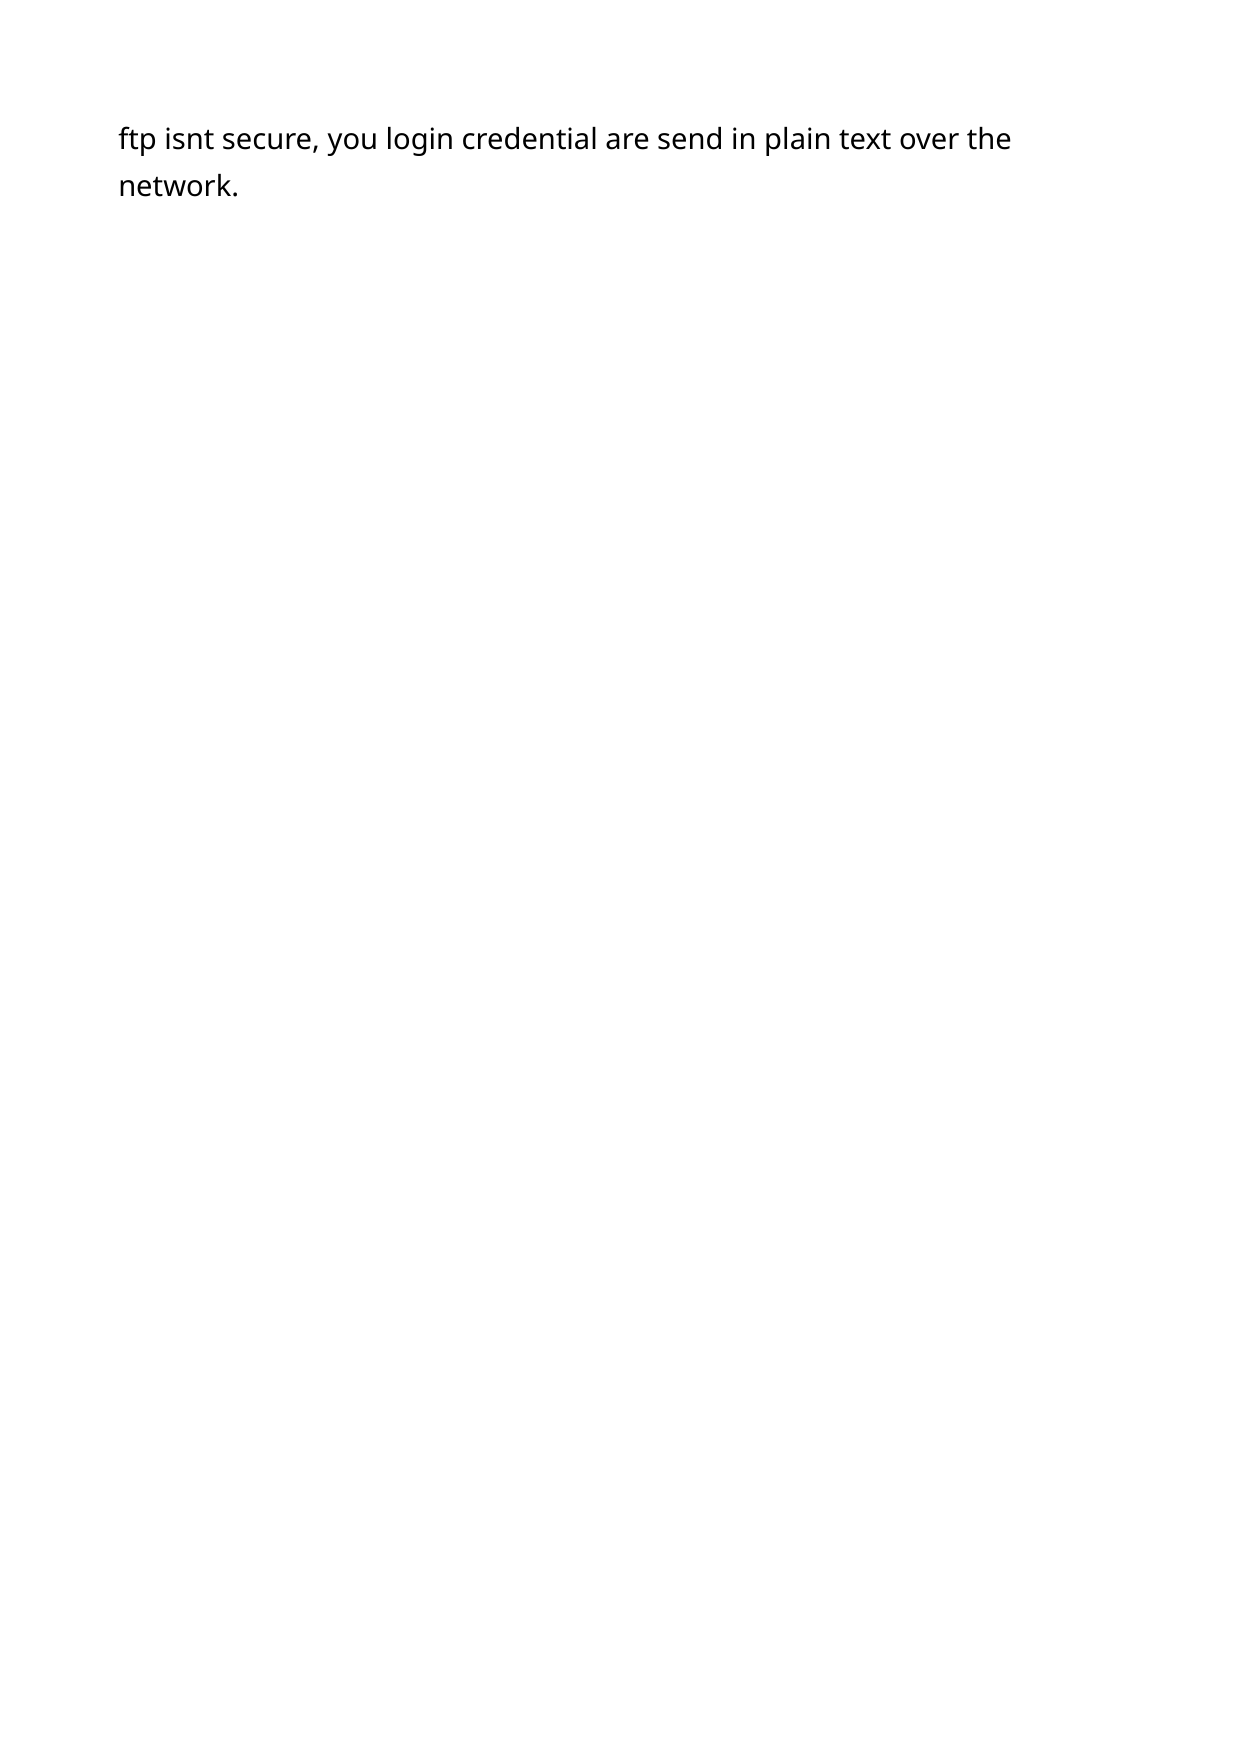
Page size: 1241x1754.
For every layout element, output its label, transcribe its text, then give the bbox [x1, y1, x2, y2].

text ftp isnt secure, you login credential are send in plain text over the network. [118, 118, 1122, 205]
